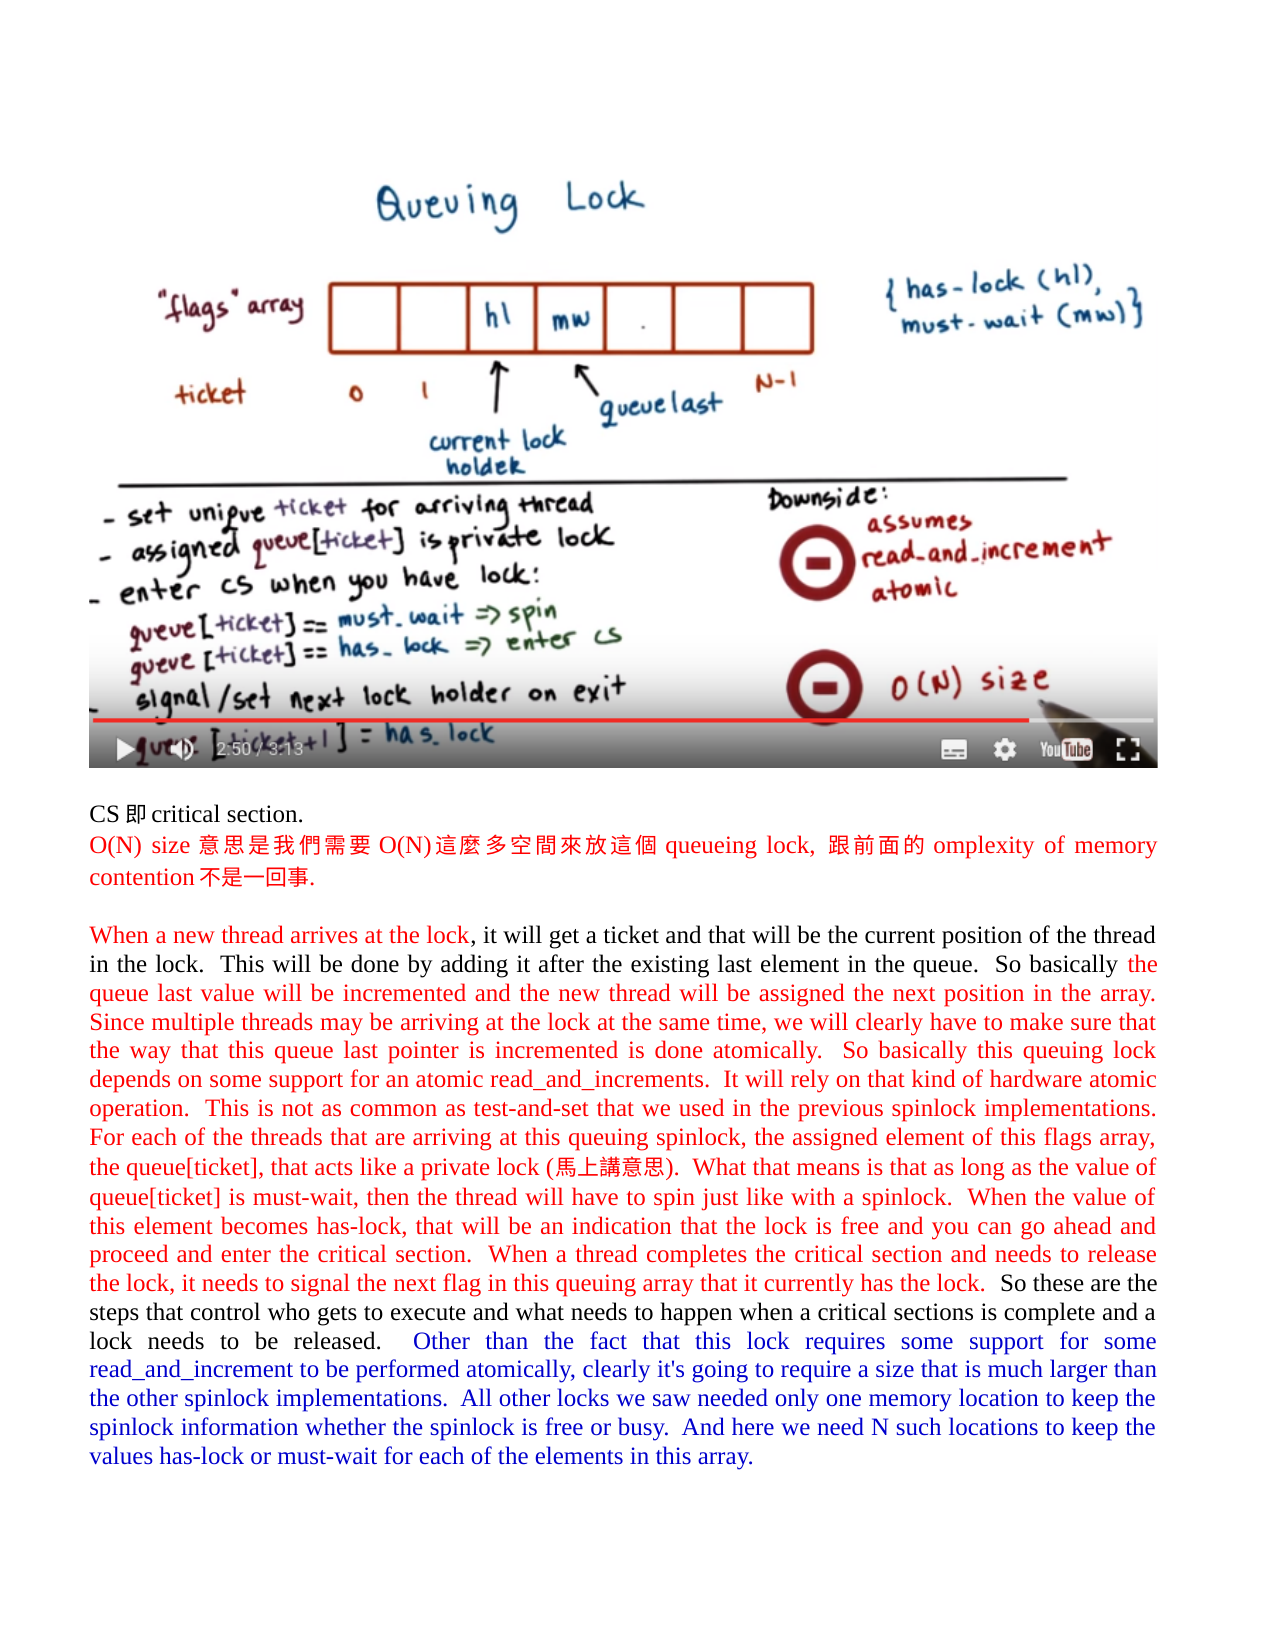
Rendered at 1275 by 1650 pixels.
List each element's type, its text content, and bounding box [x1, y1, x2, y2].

text CS即critical section. [89, 797, 1158, 828]
picture [89, 175, 1158, 768]
text O(N) size意思是我們需要O(N)這麼多空間來放這個queueing lock, 跟前面的omplexity of memory contention不是一回事. [89, 828, 1158, 892]
text When a new thread arrives at the lock, it will get a ticket and that will be the current position of the thread in the lock. This will be done by adding it after the existing last element in the queue. So basically the queue last value will be incremented and the new thread will be assigned the next position in the array. Since multiple threads may be arriving at the lock at the same time, we will clearly have to make sure that the way that this queue last pointer is incremented is done atomically. So basically this queuing lock depends on some support for an atomic read_and_increments. It will rely on that kind of hardware atomic operation. This is not as common as test-and-set that we used in the previous spinlock implementations. For each of the threads that are arriving at this queuing spinlock, the assigned element of this flags array, the queue[ticket], that acts like a private lock (馬上講意思). What that means is that as long as the value of queue[ticket] is must-wait, then the thread will have to spin just like with a spinlock. When the value of this element becomes has-lock, that will be an indication that the lock is free and you can go ahead and proceed and enter the critical section. When a thread completes the critical section and needs to release the lock, it needs to signal the next flag in this queuing array that it currently has the lock. So these are the steps that control who gets to execute and what needs to happen when a critical sections is complete and a lock needs to be released. Other than the fact that this lock requires some support for some read_and_increment to be performed atomically, clearly it's going to require a size that is much larger than the other spinlock implementations. All other locks we saw needed only one memory location to keep the spinlock information whether the spinlock is free or busy. And here we need N such locations to keep the values has-lock or must-wait for each of the elements in this array. [89, 920, 1158, 1469]
